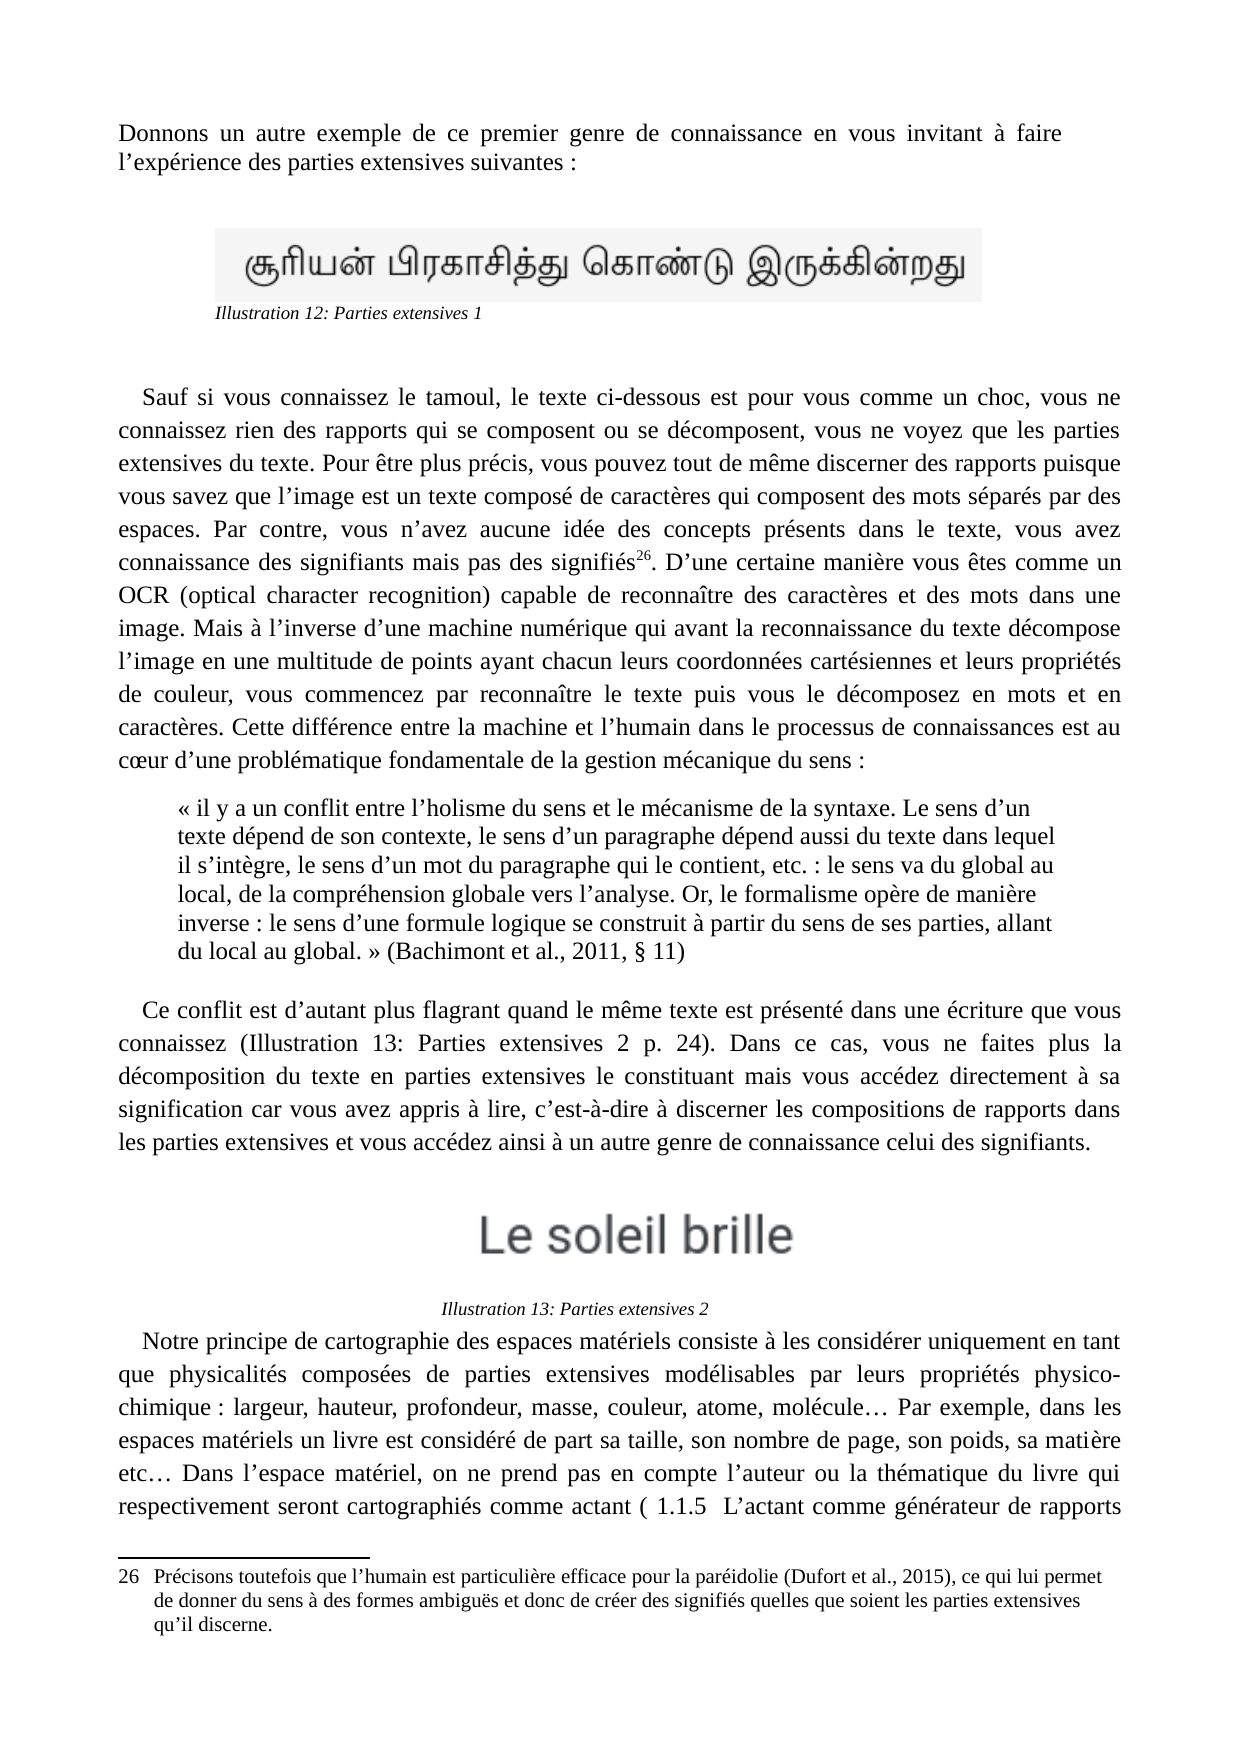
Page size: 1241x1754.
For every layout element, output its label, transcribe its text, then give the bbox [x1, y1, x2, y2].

text Illustration 12: Parties extensives 1 [215, 302, 982, 324]
text Illustration 13: Parties extensives 2 [441, 1298, 799, 1319]
text Sauf si vous connaissez le tamoul, le texte ci-dessous est pour vous comme un choc, vous ne connaissez rien des rapports qui se composent ou se décomposent, vous ne voyez que les parties extensives du texte. Pour être plus précis, vous pouvez tout de même discerner des rapports puisque vous savez que l’image est un texte composé de caractères qui composent des mots séparés par des espaces. Par contre, vous n’avez aucune idée des concepts présents dans le texte, vous avez connaissance des signifiants mais pas des signifiés. D’une certaine manière vous êtes comme un OCR (optical character recognition) capable de reconnaître des caractères et des mots dans une image. Mais à l’inverse d’une machine numérique qui avant la reconnaissance du texte décompose l’image en une multitude de points ayant chacun leurs coordonnées cartésiennes et leurs propriétés de couleur, vous commencez par reconnaître le texte puis vous le décomposez en mots et en caractères. Cette différence entre la machine et l’humain dans le processus de connaissances est au cœur d’une problématique fondamentale de la gestion mécanique du sens : [118, 382, 1122, 774]
text « il y a un conflit entre l’holisme du sens et le mécanisme de la syntaxe. Le sens d’un texte dépend de son contexte, le sens d’un paragraphe dépend aussi du texte dans lequel il s’intègre, le sens d’un mot du paragraphe qui le contient, etc. : le sens va du global au local, de la compréhension globale vers l’analyse. Or, le formalisme opère de manière inverse : le sens d’une formule logique se construit à partir du sens de ses parties, allant du local au global. » (Bachimont et al., 2011, § 11) [177, 793, 1063, 965]
text Ce conflit est d’autant plus flagrant quand le même texte est présenté dans une écriture que vous connaissez (Illustration 13: Parties extensives 2 p. 24). Dans ce cas, vous ne faites plus la décomposition du texte en parties extensives le constituant mais vous accédez directement à sa signification car vous avez appris à lire, c’est-à-dire à discerner les compositions de rapports dans les parties extensives et vous accédez ainsi à un autre genre de connaissance celui des signifiants. [118, 995, 1122, 1156]
text Donnons un autre exemple de ce premier genre de connaissance en vous invitant à faire l’expérience des parties extensives suivantes : [118, 118, 1063, 176]
picture [441, 1186, 800, 1298]
text Notre principe de cartographie des espaces matériels consiste à les considérer uniquement en tant que physicalités composées de parties extensives modélisables par leurs propriétés physico-chimique : largeur, hauteur, profondeur, masse, couleur, atome, molécule… Par exemple, dans les espaces matériels un livre est considéré de part sa taille, son nombre de page, son poids, sa matière etc… Dans l’espace matériel, on ne prend pas en compte l’auteur ou la thématique du livre qui respectivement seront cartographiés comme actant ( 1.1.5 L’actant comme générateur de rapports [118, 1174, 1122, 1520]
picture [215, 228, 983, 302]
text Précisons toutefois que l’humain est particulière efficace pour la paréidolie (Dufort et al., 2015), ce qui lui permet de donner du sens à des formes ambiguës et donc de créer des signifiés quelles que soient les parties extensives qu’il discerne. [118, 1564, 1122, 1636]
